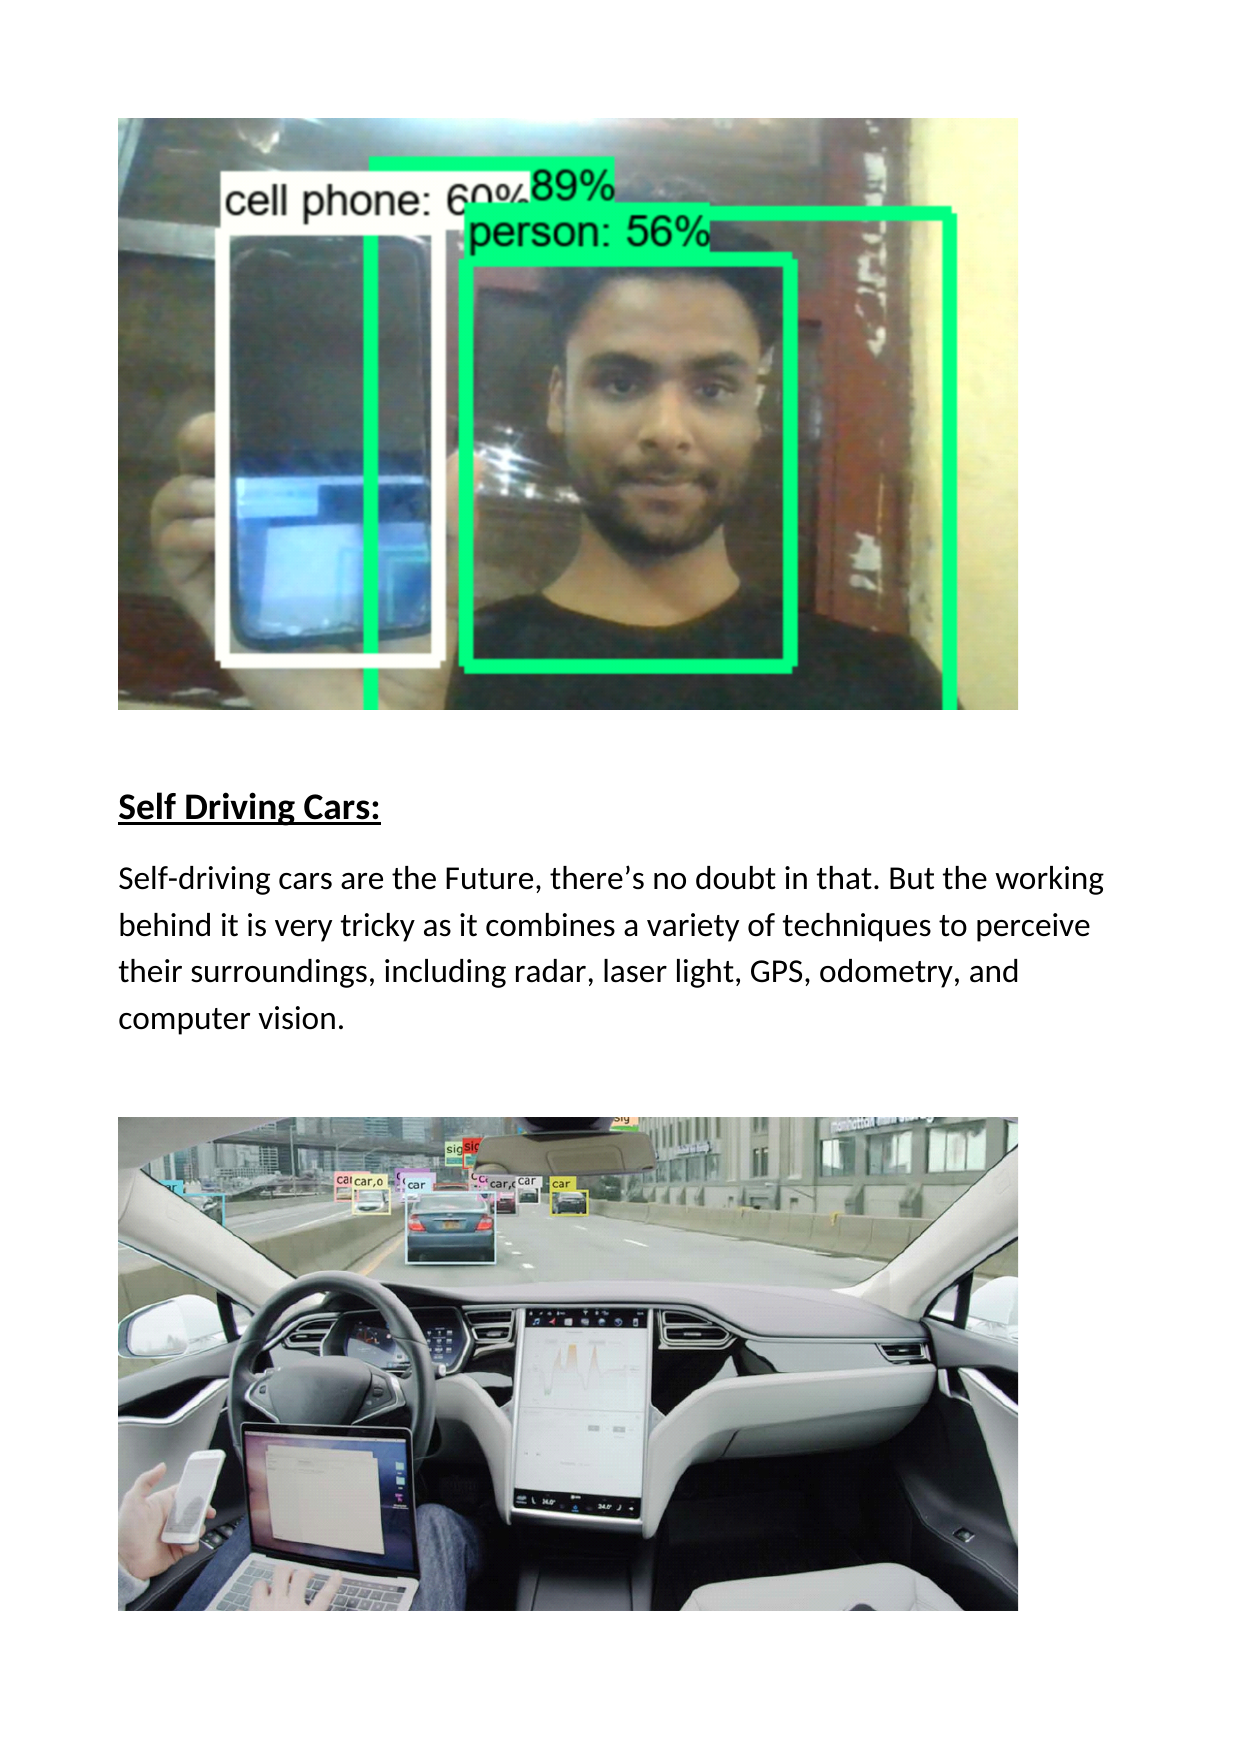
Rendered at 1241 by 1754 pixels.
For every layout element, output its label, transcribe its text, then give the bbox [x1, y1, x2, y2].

text Self-driving cars are the Future, there’s no doubt in that. But the working behind it is very tricky as it combines a variety of techniques to perceive their surroundings, including radar, laser light, GPS, odometry, and computer vision. [118, 857, 1122, 1038]
text Self Driving Cars: [118, 783, 1122, 829]
